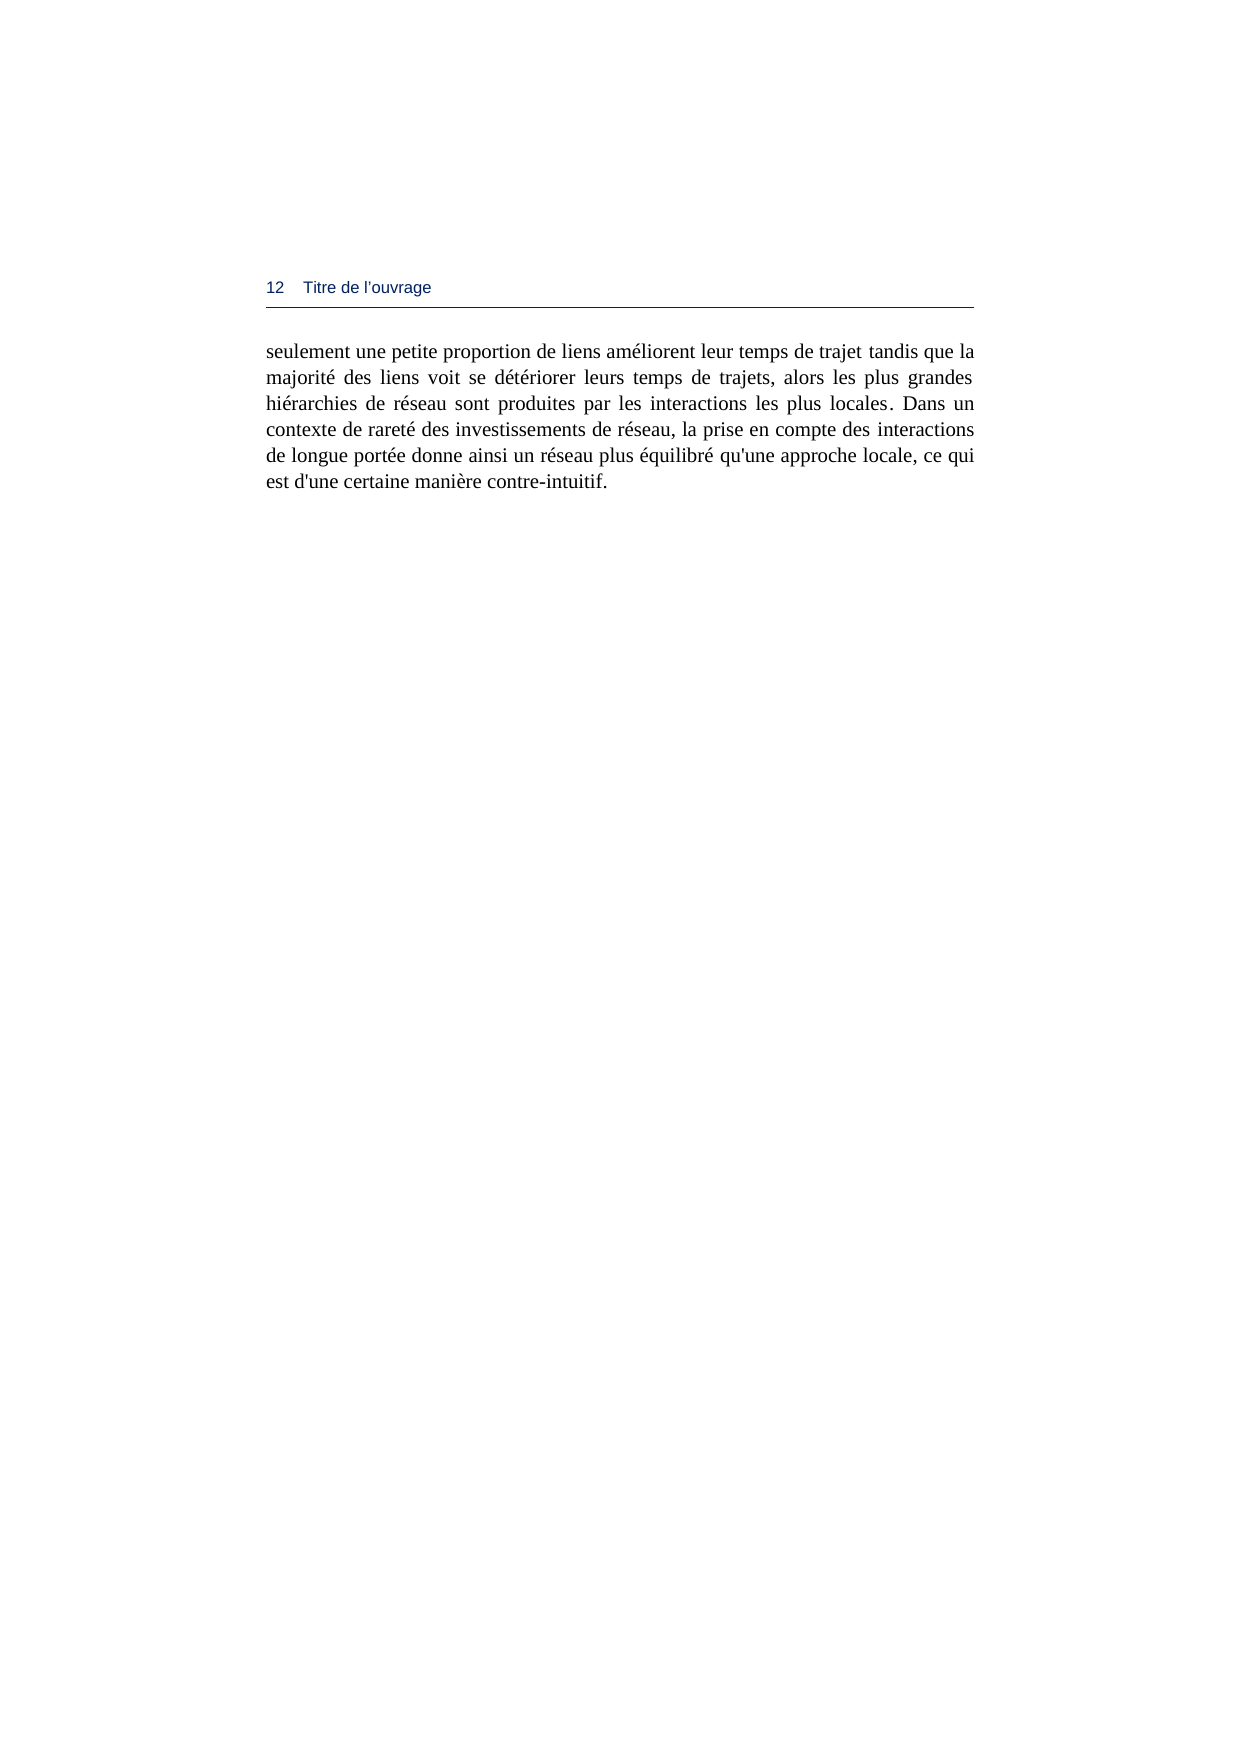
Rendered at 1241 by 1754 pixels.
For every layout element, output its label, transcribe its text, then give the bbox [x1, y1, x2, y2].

text seulement une petite proportion de liens améliorent leur temps de trajet tandis que la majorité des liens voit se détériorer leurs temps de trajets, alors les plus grandes hiérarchies de réseau sont produites par les interactions les plus locales. Dans un contexte de rareté des investissements de réseau, la prise en compte des interactions de longue portée donne ainsi un réseau plus équilibré qu'une approche locale, ce qui est d'une certaine manière contre-intuitif. [266, 337, 974, 493]
